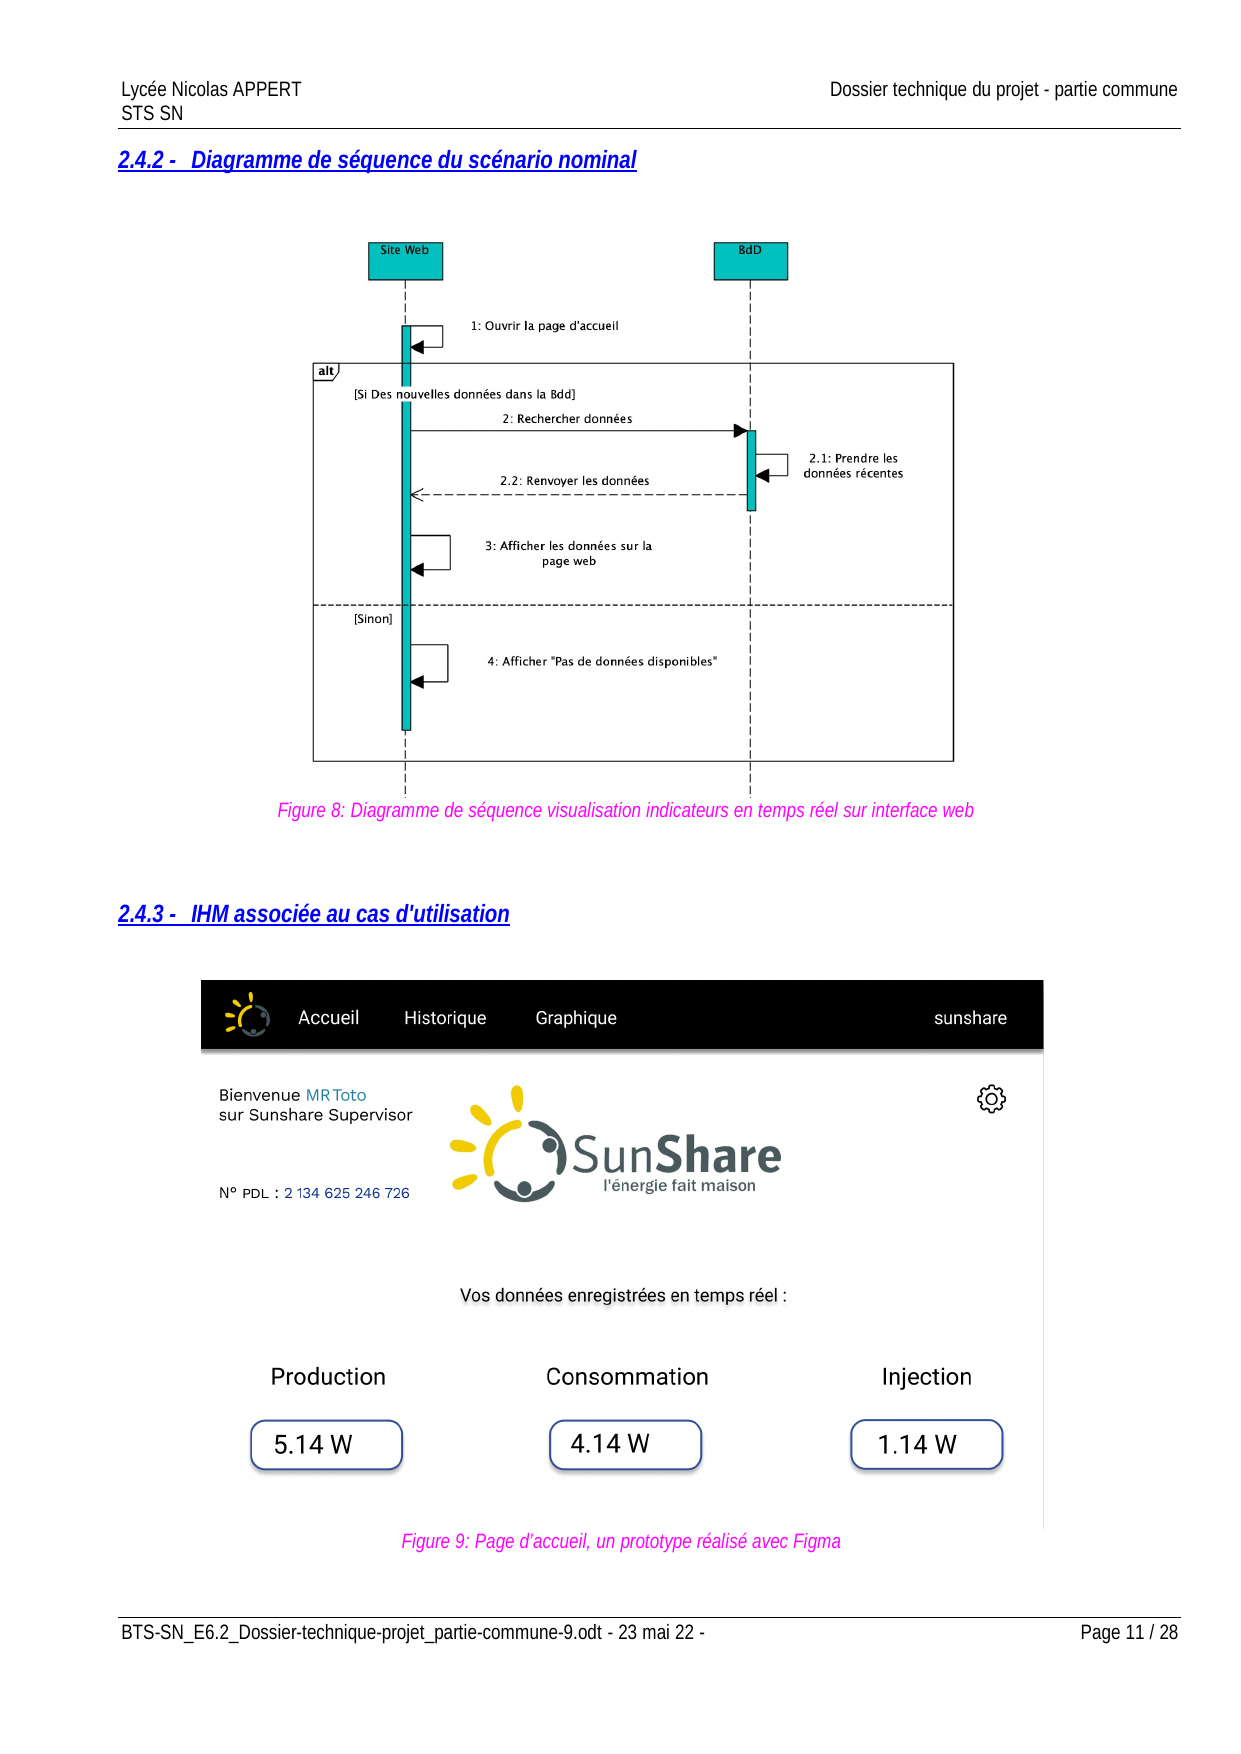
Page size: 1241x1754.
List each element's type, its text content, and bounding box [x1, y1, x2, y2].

text Figure 8: Diagramme de séquence visualisation indicateurs en temps réel sur interface web [176, 798, 1078, 822]
subtitle Diagramme de séquence du scénario nominal [118, 145, 1181, 174]
subtitle IHM associée au cas d'utilisation [118, 899, 1181, 928]
text Figure 9: Page d’accueil, un prototype réalisé avec Figma [201, 1529, 1044, 1553]
picture [176, 226, 1078, 798]
picture [201, 980, 1044, 1529]
